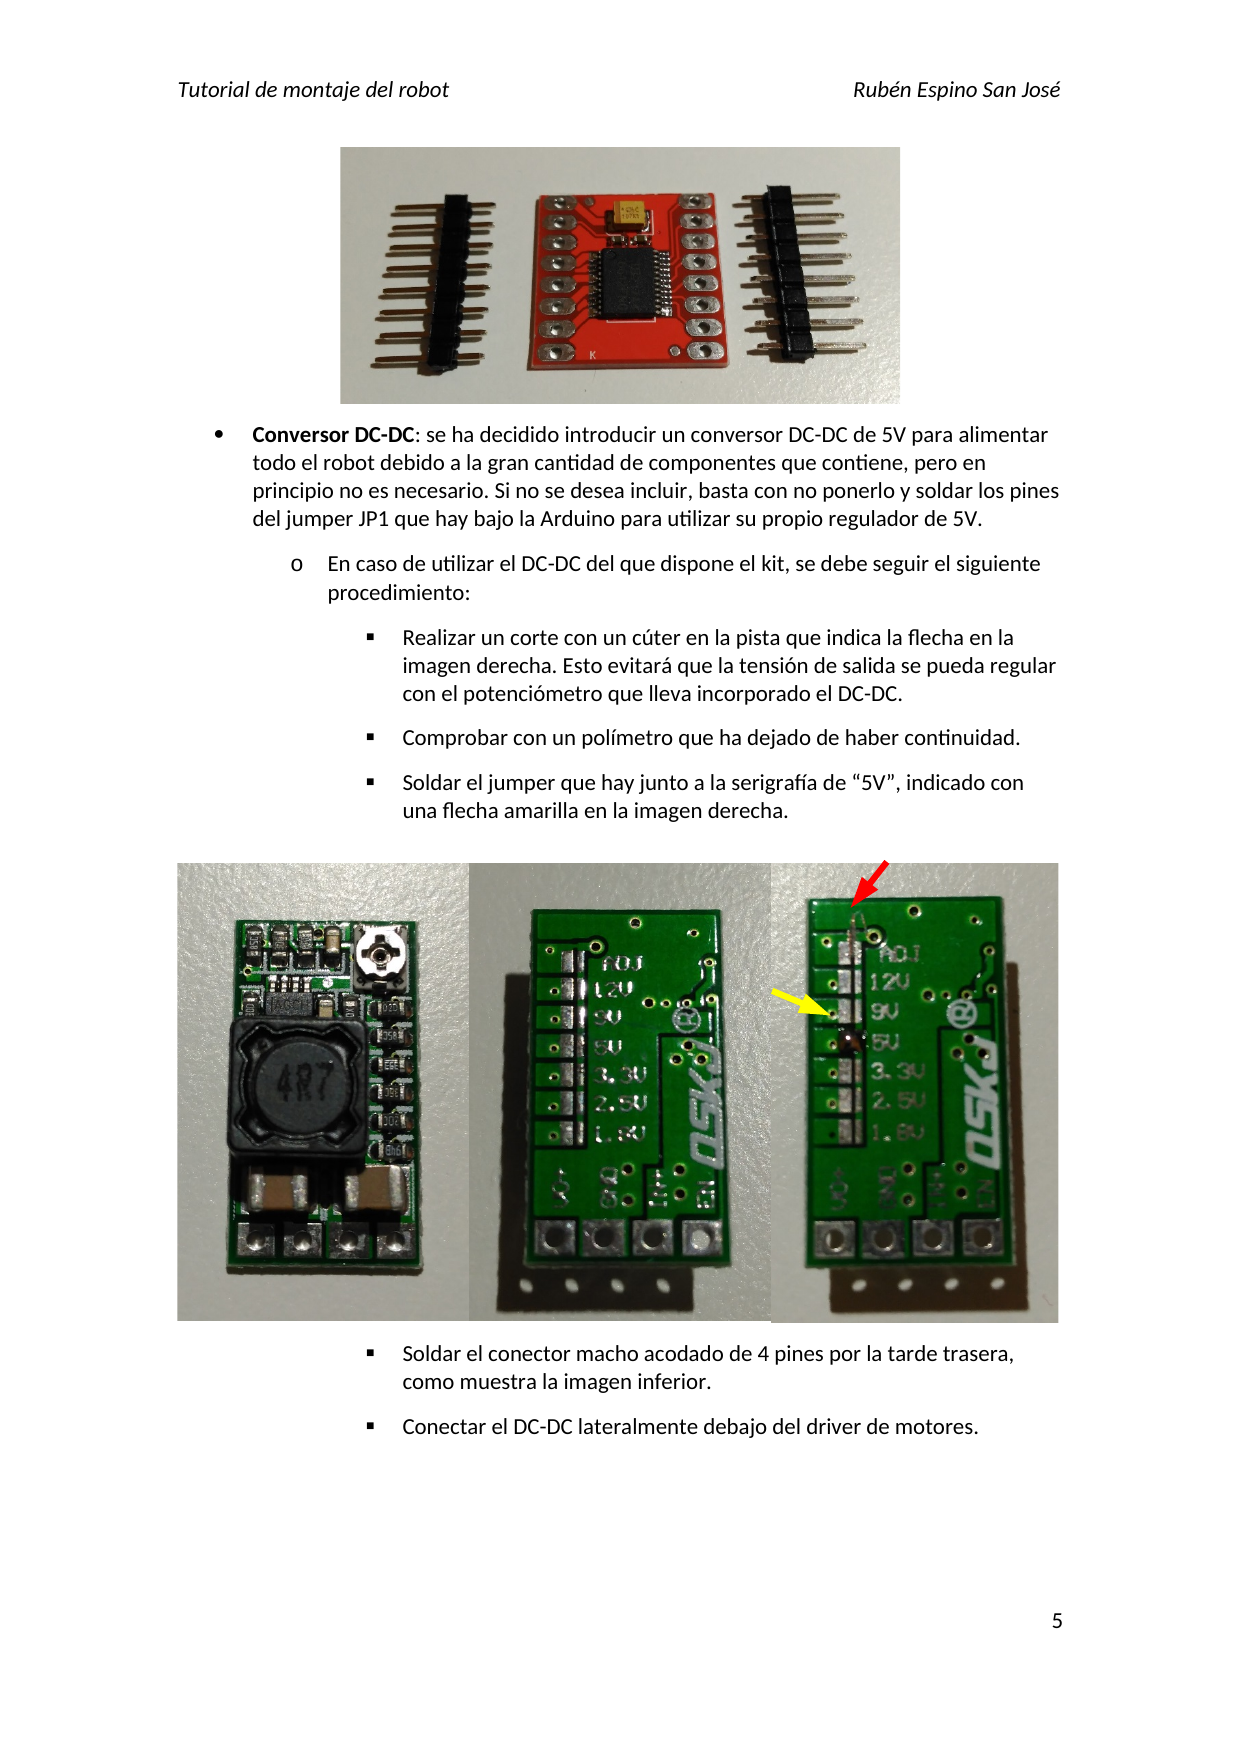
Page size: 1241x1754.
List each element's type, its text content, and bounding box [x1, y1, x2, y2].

list Conectar el DC-DC lateralmente debajo del driver de motores. [365, 1412, 1063, 1440]
list Realizar un corte con un cúter en la pista que indica la flecha en la imagen derecha. Esto evitará que la tensión de salida se pueda regular con el potenciómetro que lleva incorporado el DC-DC. [365, 623, 1063, 707]
list Comprobar con un polímetro que ha dejado de haber continuidad. [365, 723, 1063, 752]
list En caso de utilizar el DC-DC del que dispone el kit, se debe seguir el siguiente procedimiento: [290, 549, 1063, 606]
list Soldar el jumper que hay junto a la serigrafía de “5V”, indicado con una flecha amarilla en la imagen derecha. [365, 768, 1063, 824]
list Conversor DC-DC: se ha decidido introducir un conversor DC-DC de 5V para alimentar todo el robot debido a la gran cantidad de componentes que contiene, pero en principio no es necesario. Si no se desea incluir, basta con no ponerlo y soldar los pines del jumper JP1 que hay bajo la Arduino para utilizar su propio regulador de 5V. [215, 420, 1063, 532]
list Soldar el conector macho acodado de 4 pines por la tarde trasera, como muestra la imagen inferior. [365, 1339, 1063, 1395]
